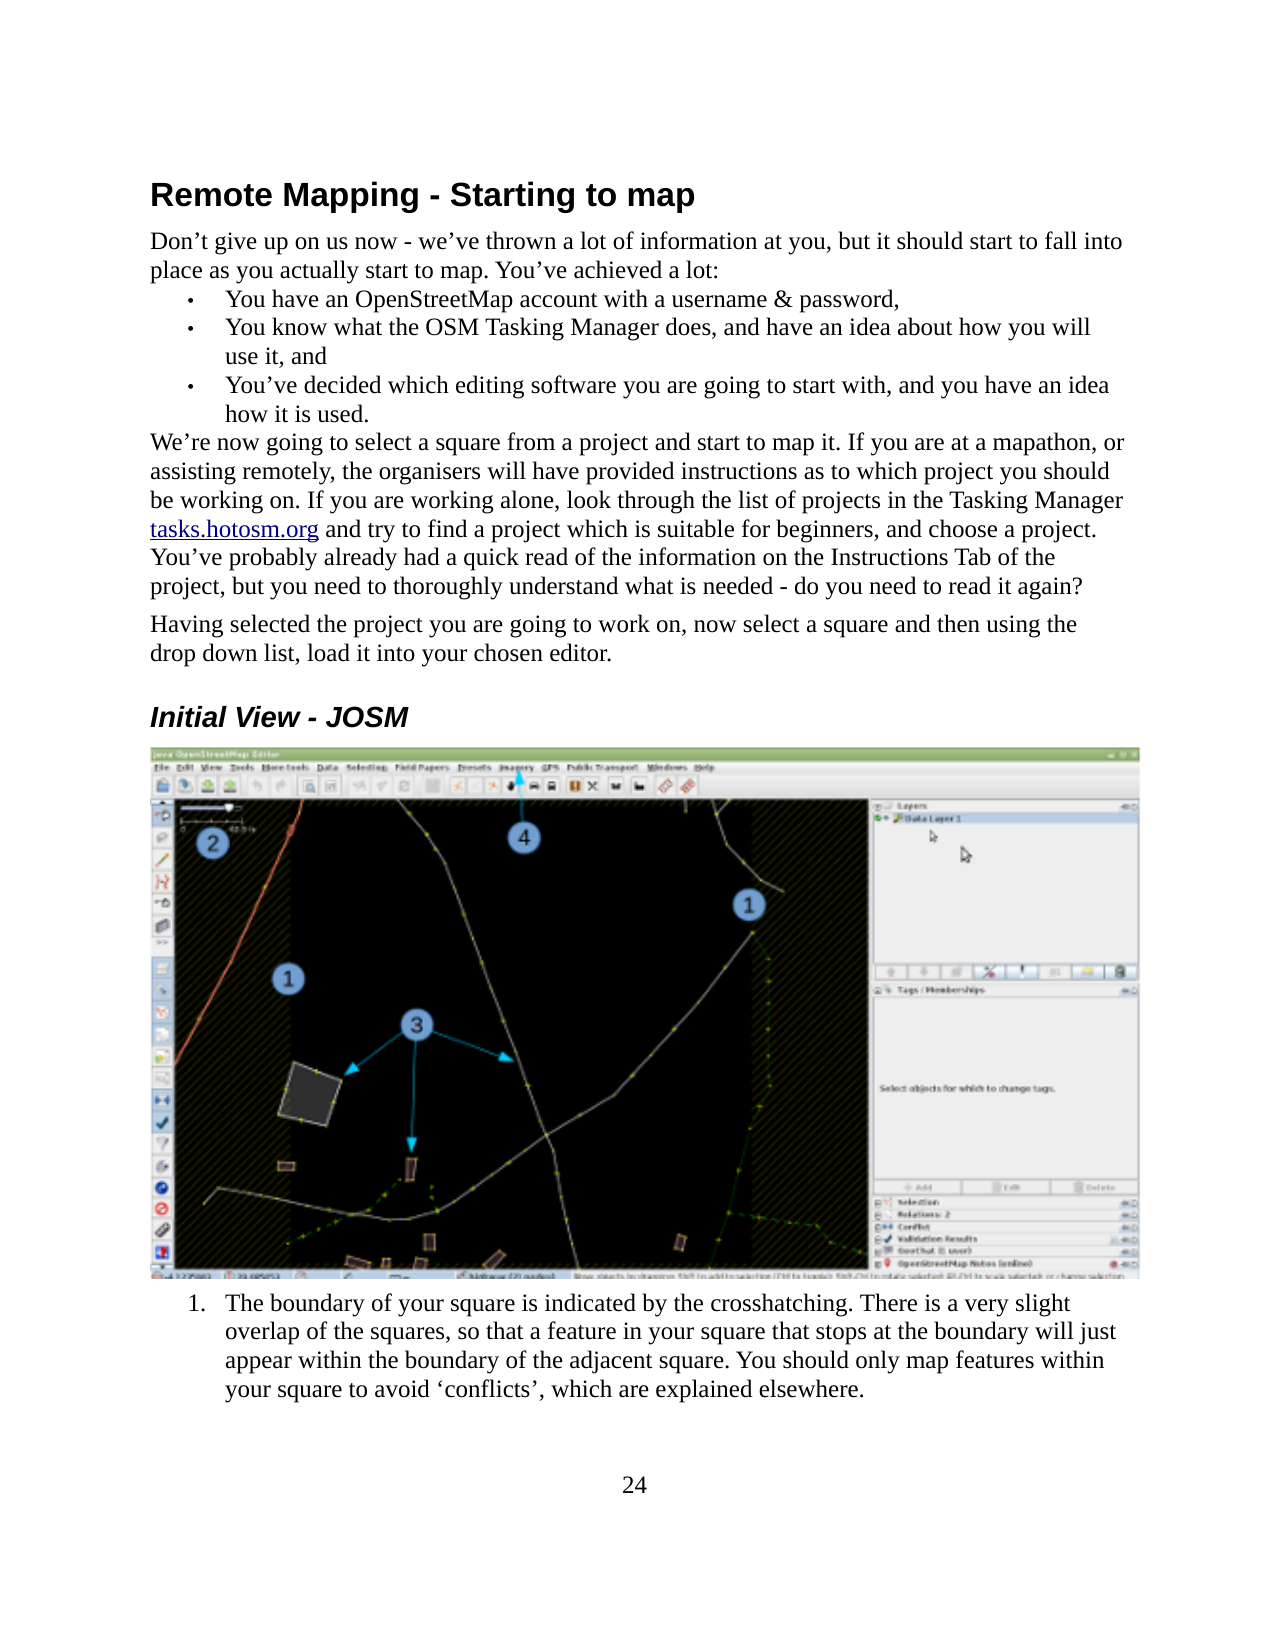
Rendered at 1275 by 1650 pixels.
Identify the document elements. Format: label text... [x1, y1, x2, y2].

picture [150, 746, 1142, 1279]
list The boundary of your square is indicated by the crosshatching. There is a very slight overlap of the squares, so that a feature in your square that stops at the boundary will just appear within the boundary of the adjacent square. You should only map features within your square to avoid ‘conflicts’, which are explained elsewhere. [187, 1288, 1125, 1403]
list You know what the OSM Tasking Manager does, and have an idea about how you will use it, and [187, 312, 1125, 370]
list You have an OpenStreetMap account with a username & password, [187, 284, 1125, 312]
subtitle Initial View - JOSM [150, 700, 1125, 734]
text Having selected the project you are going to work on, now select a square and then using the drop down list, load it into your chosen editor. [150, 609, 1125, 666]
subtitle Remote Mapping - Starting to map [150, 175, 1125, 214]
list You’ve decided which editing software you are going to start with, and you have an idea how it is used. [187, 370, 1125, 427]
text Don’t give up on us now - we’ve thrown a lot of information at you, but it should start to fall into place as you actually start to map. You’ve achieved a lot: [150, 226, 1125, 284]
text We’re now going to select a square from a project and start to map it. If you are at a mapathon, or assisting remotely, the organisers will have provided instructions as to which project you should be working on. If you are working alone, look through the list of projects in the Tasking Manager tasks.hotosm.org and try to find a project which is suitable for beginners, and choose a project. You’ve probably already had a quick read of the information on the Instructions Tab of the project, but you need to thoroughly understand what is needed - do you need to read it again? [150, 427, 1125, 600]
